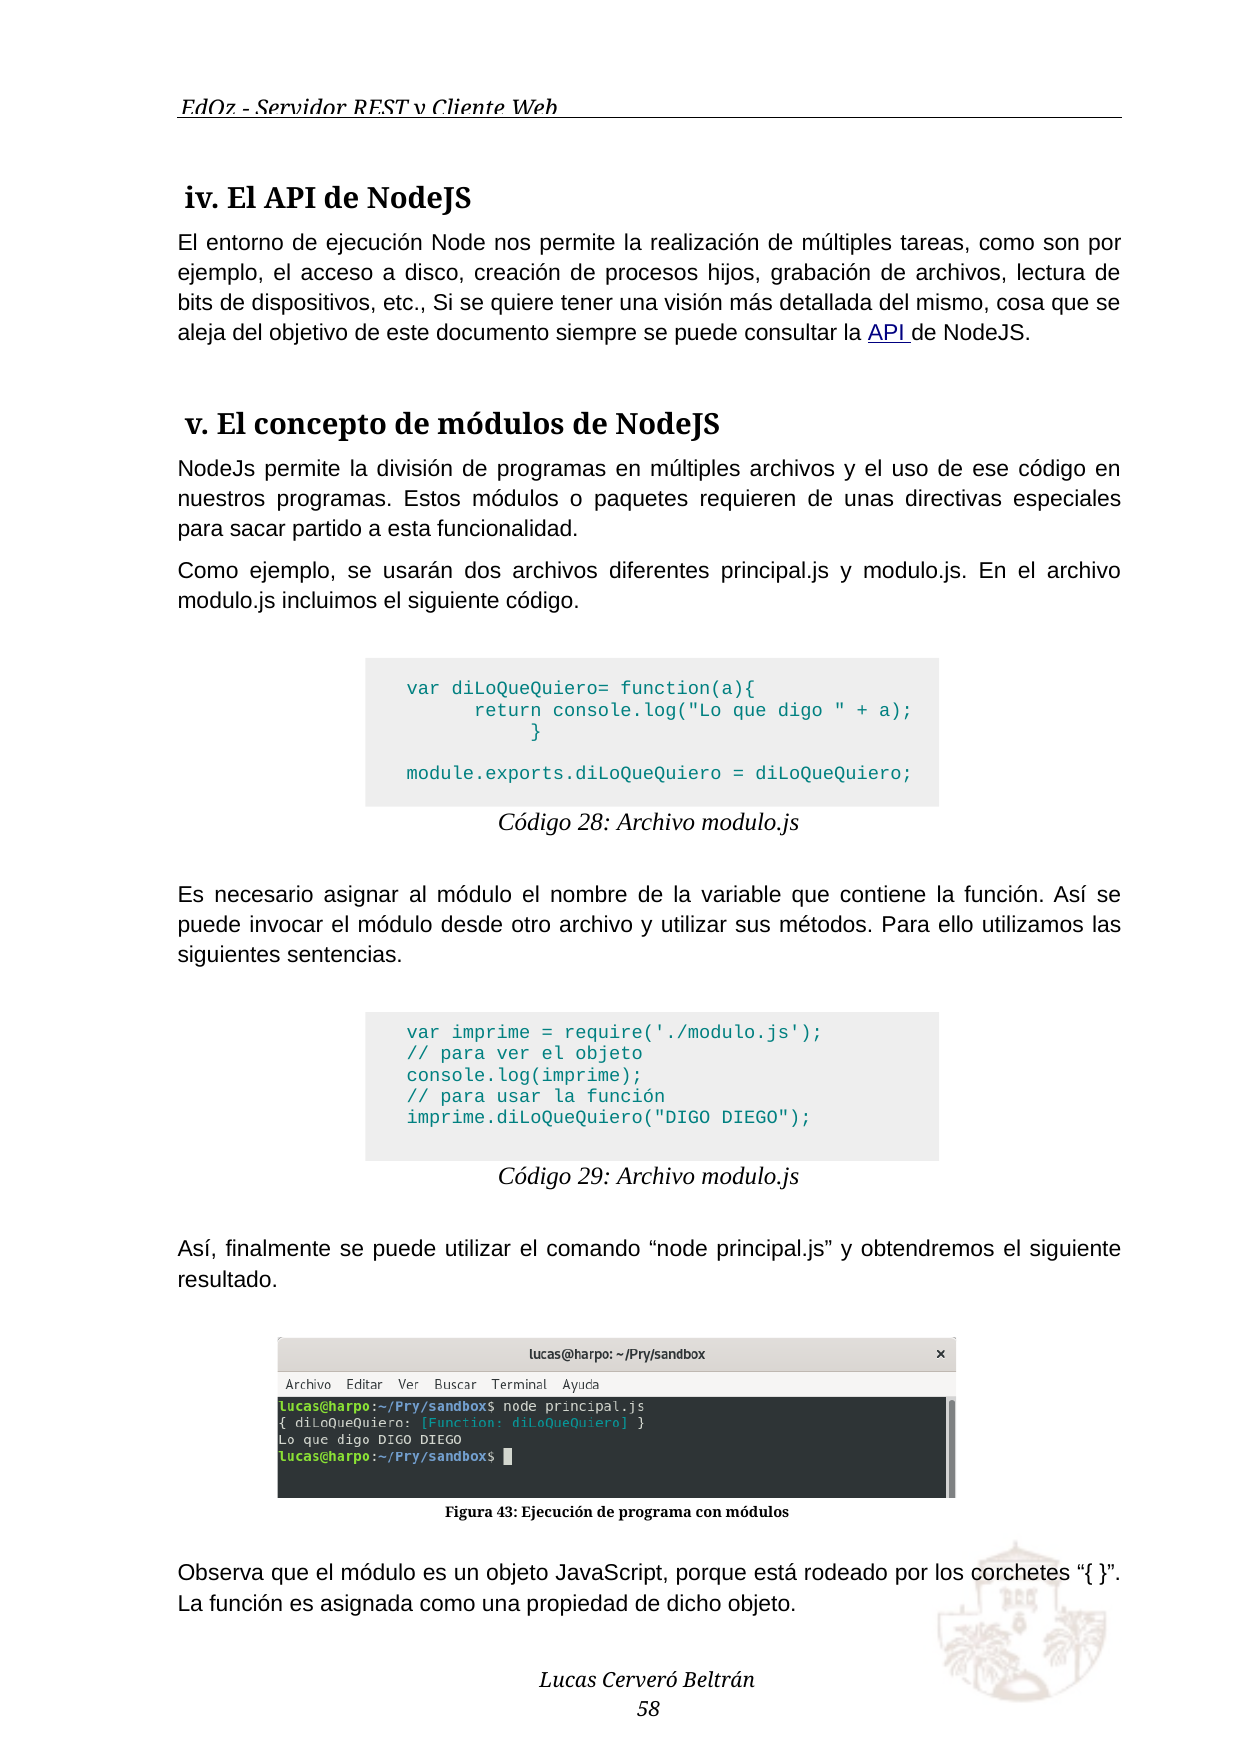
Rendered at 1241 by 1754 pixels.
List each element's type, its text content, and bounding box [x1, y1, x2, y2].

list El concepto de módulos de NodeJS [177, 403, 1122, 443]
list El entorno de ejecución Node nos permite la realización de múltiples tareas, como son por ejemplo, el acceso a disco, creación de procesos hijos, grabación de archivos, lectura de bits de dispositivos, etc., Si se quiere tener una visión más detallada del mismo, cosa que se aleja del objetivo de este documento siempre se puede consultar la API de NodeJS. [177, 228, 1122, 346]
text Observa que el módulo es un objeto JavaScript, porque está rodeado por los corchetes “{ }”. La función es asignada como una propiedad de dicho objeto. [177, 1559, 1122, 1616]
text Es necesario asignar al módulo el nombre de la variable que contiene la función. Así se puede invocar el módulo desde otro archivo y utilizar sus métodos. Para ello utilizamos las siguientes sentencias. [177, 881, 1122, 968]
picture [277, 1337, 957, 1498]
text Código 29: Archivo modulo.js [360, 1017, 939, 1190]
text Así, finalmente se puede utilizar el comando “node principal.js” y obtendremos el siguiente resultado. [177, 1235, 1122, 1292]
text Figura 43: Ejecución de programa con módulos [278, 1498, 956, 1521]
list El API de NodeJS [177, 177, 1122, 217]
list Como ejemplo, se usarán dos archivos diferentes principal.js y modulo.js. En el archivo modulo.js incluimos el siguiente código. [177, 557, 1122, 613]
list Código 28: Archivo modulo.js [360, 662, 939, 836]
list NodeJs permite la división de programas en múltiples archivos y el uso de ese código en nuestros programas. Estos módulos o paquetes requieren de unas directivas especiales para sacar partido a esta funcionalidad. [177, 454, 1122, 541]
